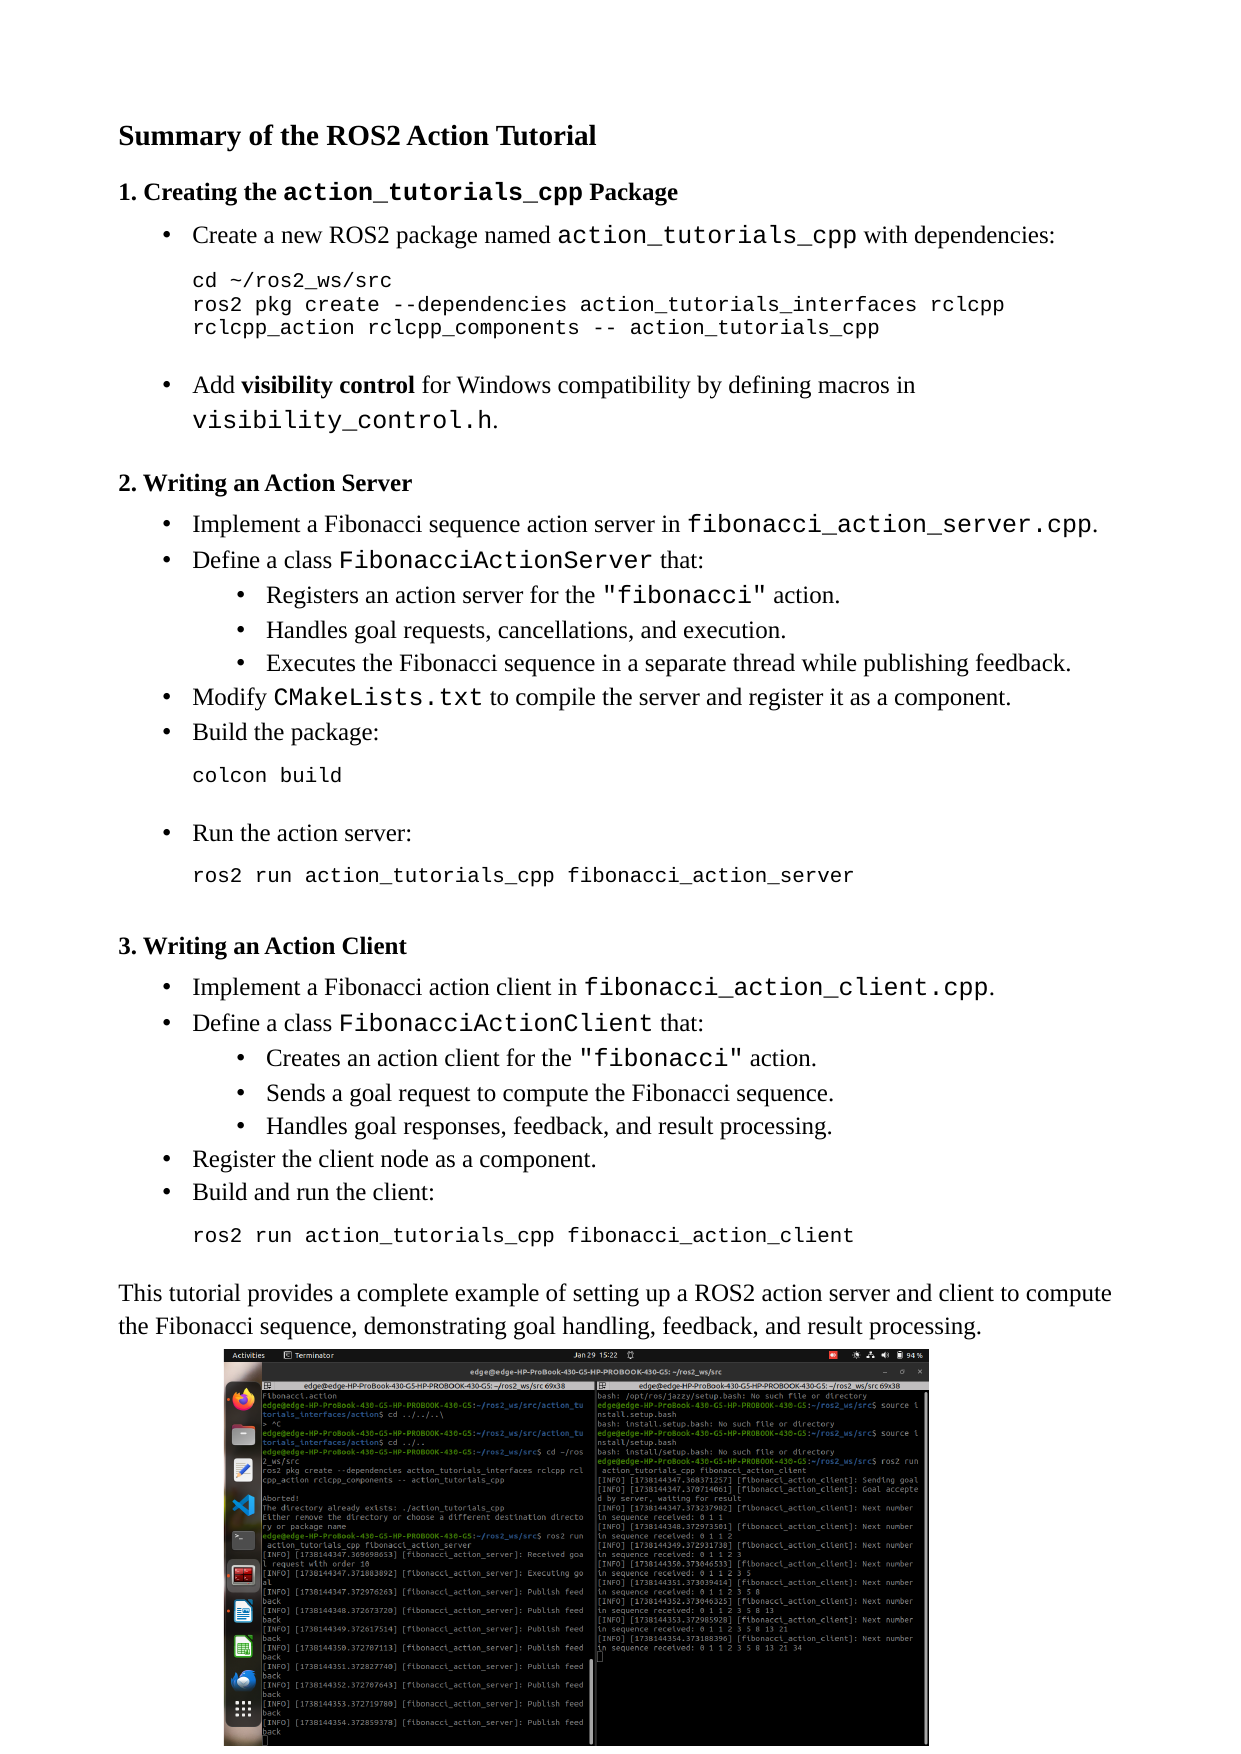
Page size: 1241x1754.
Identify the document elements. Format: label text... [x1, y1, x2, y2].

list Run the action server: [162, 818, 1122, 846]
list Handles goal responses, feedback, and result processing. [236, 1111, 1122, 1140]
picture [223, 1349, 929, 1746]
list Modify CMakeLists.txt to compile the server and register it as a component. [162, 682, 1122, 712]
list Sends a goal request to compute the Fibonacci sequence. [236, 1078, 1122, 1107]
list colcon build [162, 764, 1122, 788]
list Register the client node as a component. [162, 1144, 1122, 1173]
list ros2 pkg create --dependencies action_tutorials_interfaces rclcpp rclcpp_action rclcpp_components -- action_tutorials_cpp [162, 294, 1122, 341]
list Registers an action server for the "fibonacci" action. [236, 580, 1122, 611]
list Implement a Fibonacci sequence action server in fibonacci_action_server.cpp. [162, 509, 1122, 540]
subtitle Summary of the ROS2 Action Tutorial [118, 118, 1122, 152]
list Implement a Fibonacci action client in fibonacci_action_client.cpp. [162, 972, 1122, 1003]
list Define a class FibonacciActionClient that: [162, 1008, 1122, 1038]
list Executes the Fibonacci sequence in a separate thread while publishing feedback. [236, 648, 1122, 677]
list Add visibility control for Windows compatibility by defining macros in visibility_control.h. [162, 370, 1122, 436]
list Build and run the client: [162, 1177, 1122, 1206]
list ros2 run action_tutorials_cpp fibonacci_action_server [162, 865, 1122, 889]
list Create a new ROS2 package named action_tutorials_cpp with dependencies: [162, 220, 1122, 251]
subtitle 2. Writing an Action Server [118, 468, 1122, 497]
text This tutorial provides a complete example of setting up a ROS2 action server and client to compute the Fibonacci sequence, demonstrating goal handling, feedback, and result processing. [118, 1278, 1122, 1340]
list Build the package: [162, 717, 1122, 746]
list cd ~/ros2_ws/src [162, 270, 1122, 294]
subtitle 1. Creating the action_tutorials_cpp Package [118, 177, 1122, 207]
list Handles goal requests, cancellations, and execution. [236, 616, 1122, 644]
list ros2 run action_tutorials_cpp fibonacci_action_client [162, 1225, 1122, 1249]
list Creates an action client for the "fibonacci" action. [236, 1043, 1122, 1074]
subtitle 3. Writing an Action Client [118, 931, 1122, 960]
list Define a class FibonacciActionServer that: [162, 545, 1122, 576]
